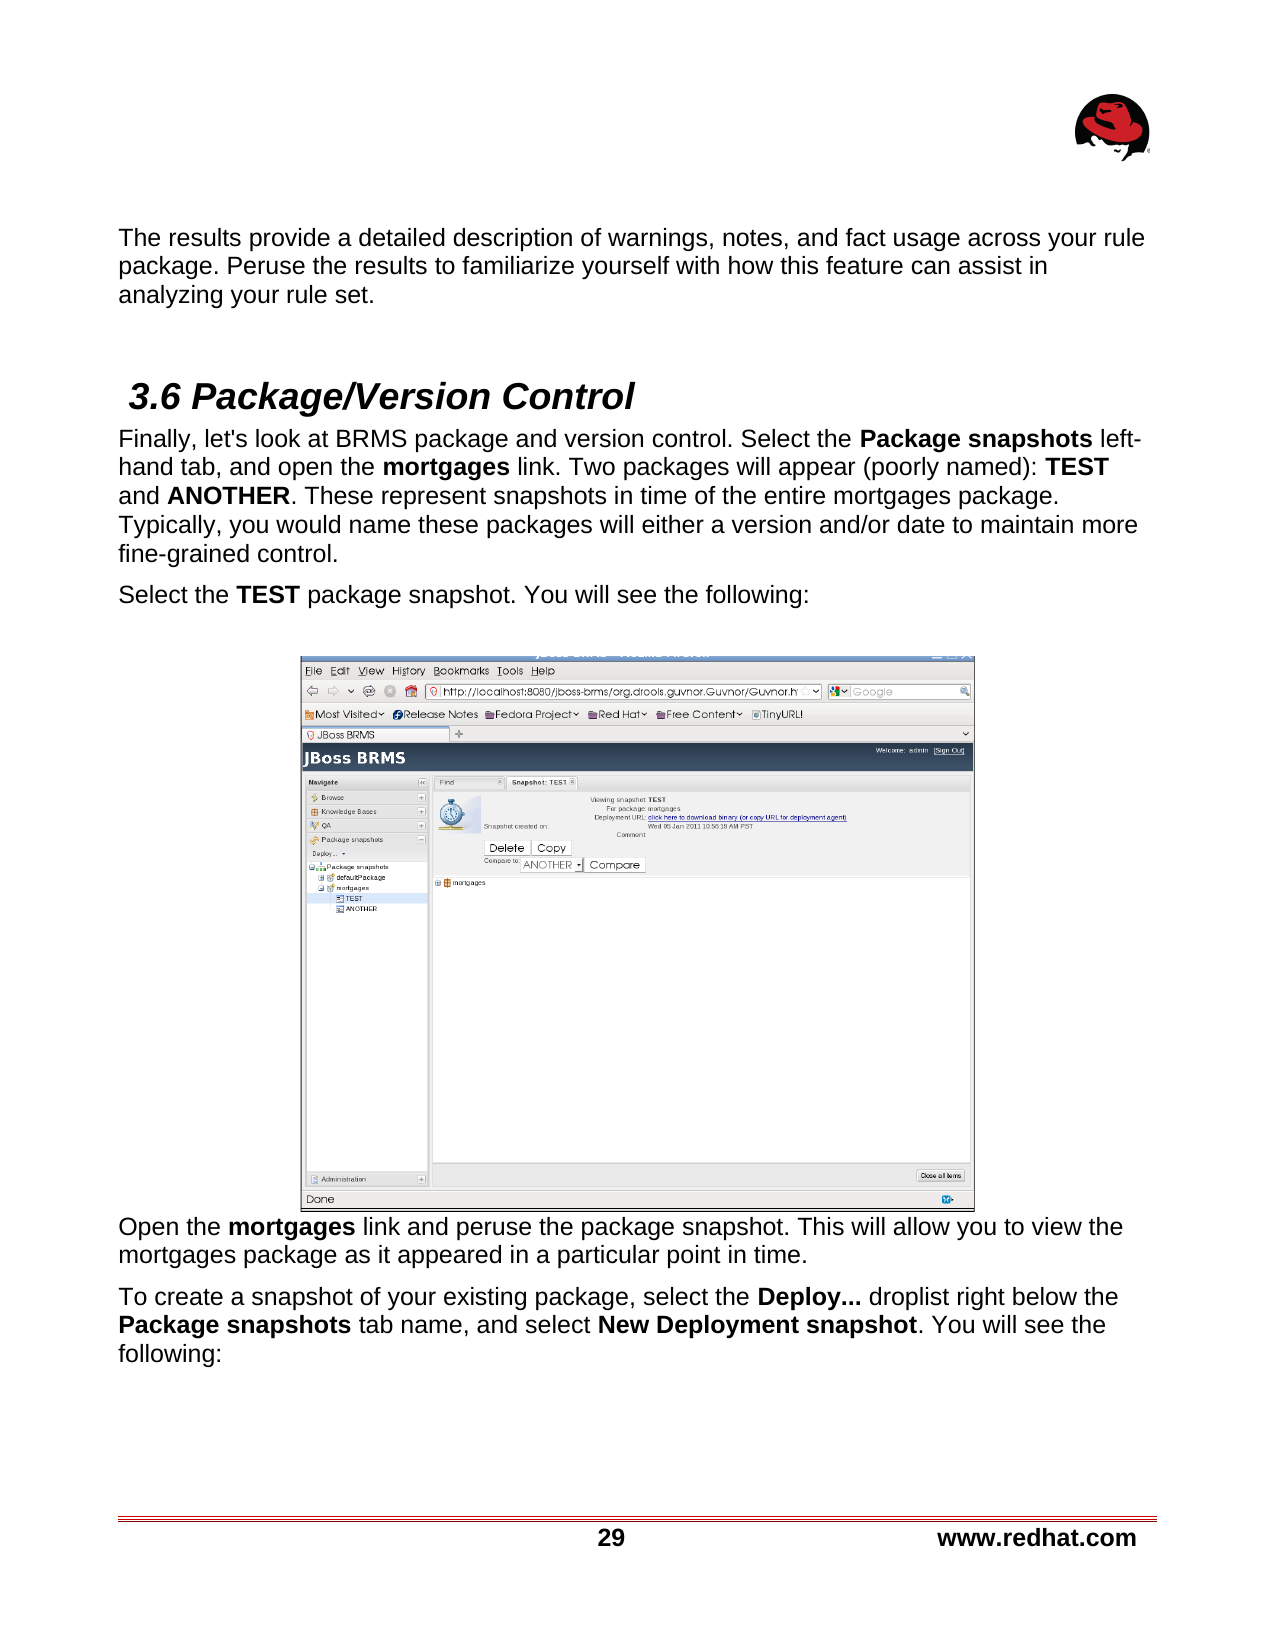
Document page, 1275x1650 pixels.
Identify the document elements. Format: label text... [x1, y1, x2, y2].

text The results provide a detailed description of warnings, notes, and fact usage across your rule package. Peruse the results to familiarize yourself with how this feature can assist in analyzing your rule set. [118, 222, 1157, 309]
picture [300, 656, 975, 1212]
text Open the mortgages link and peruse the package snapshot. This will allow you to view the mortgages package as it appeared in a particular point in time. [118, 1097, 1157, 1269]
text To create a snapshot of your existing package, select the Deploy... droplist right below the Package snapshots tab name, and select New Deployment snapshot. You will see the following: [118, 1282, 1157, 1368]
text Select the TEST package snapshot. You will see the following: [118, 580, 1157, 609]
text Finally, let's look at BRMS package and version control. Select the Package snapshots left-hand tab, and open the mortgages link. Two packages will appear (poorly named): TEST and ANOTHER. These represent snapshots in time of the entire mortgages package. Typically, you would name these packages will either a version and/or date to maintain more fine-grained control. [118, 424, 1157, 567]
subtitle Package/Version Control [118, 374, 1157, 418]
picture [1075, 94, 1150, 170]
